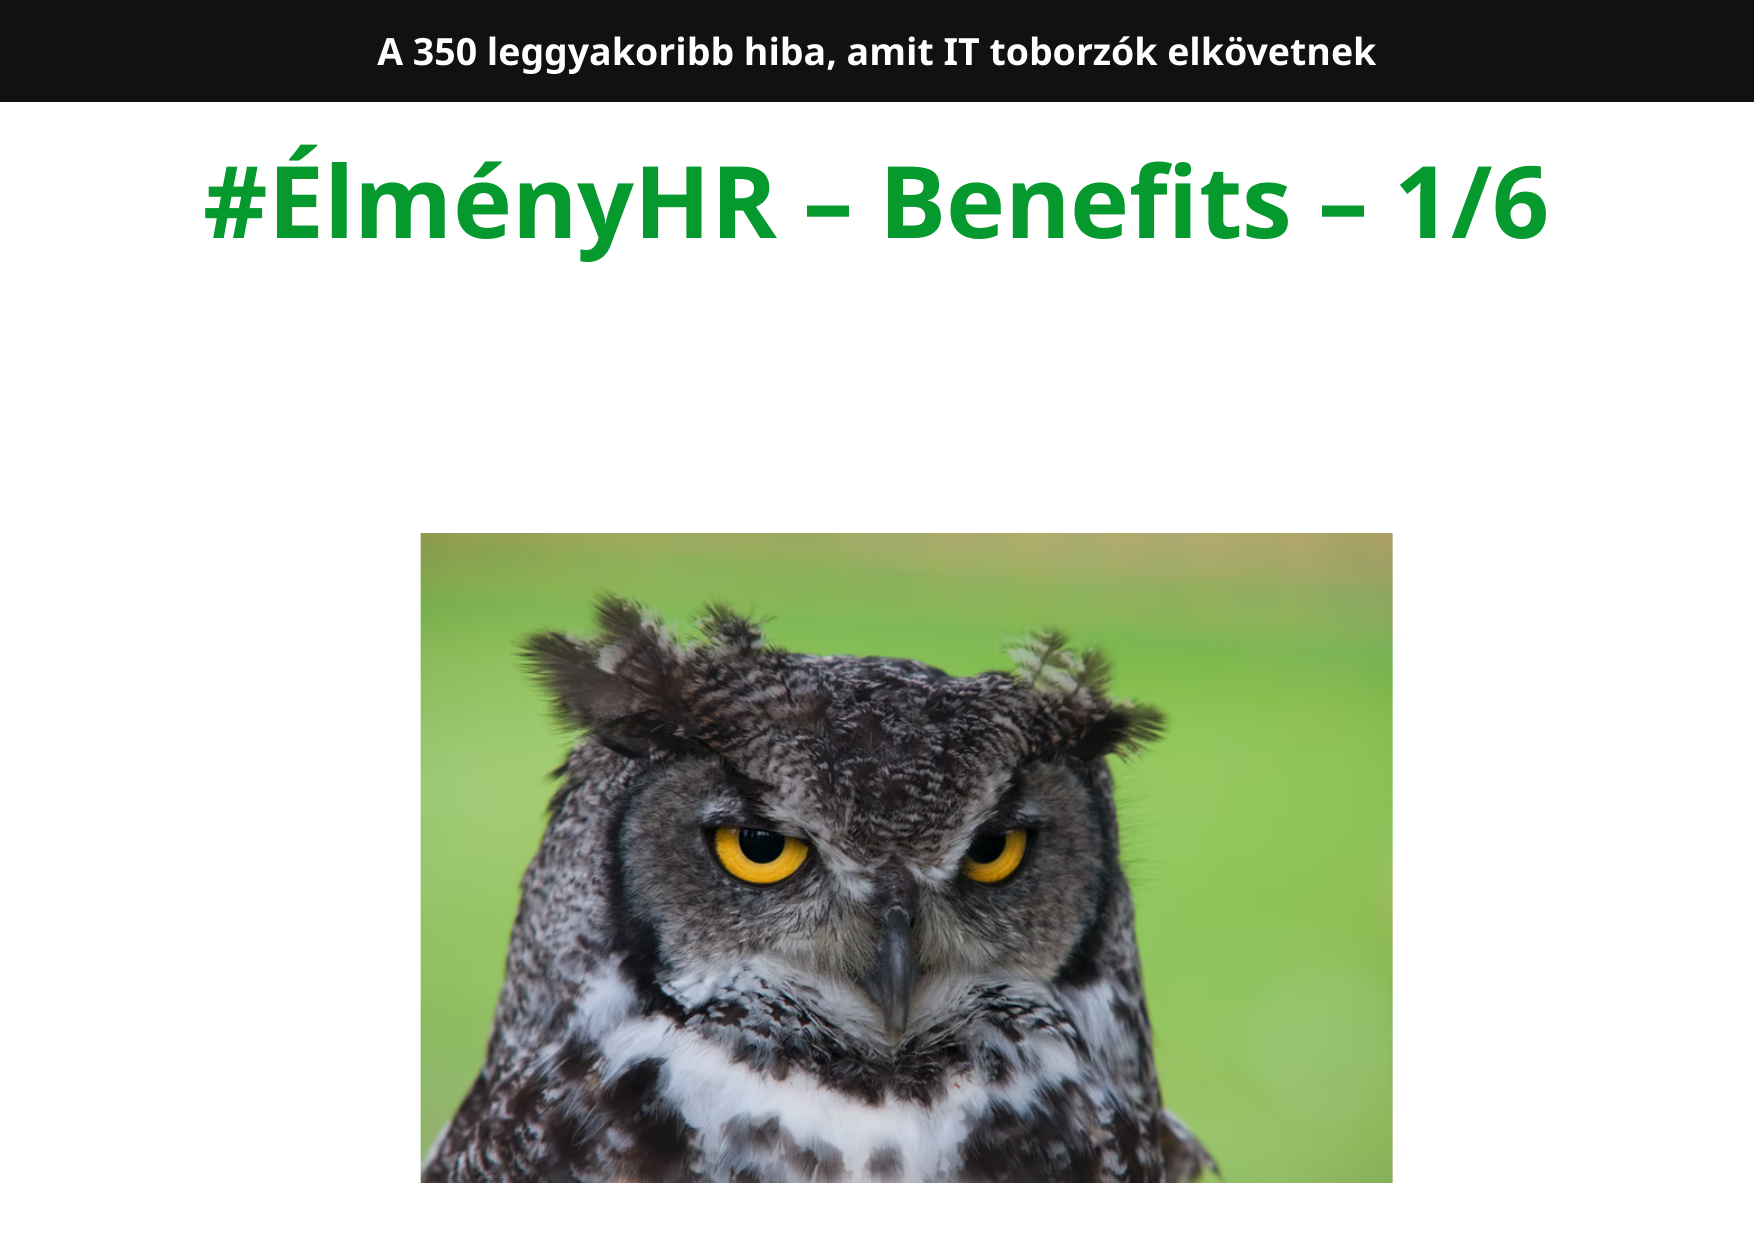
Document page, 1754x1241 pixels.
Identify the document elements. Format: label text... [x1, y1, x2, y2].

text #ÉlményHR – Benefits – 1/6 [0, 132, 1754, 268]
picture [420, 533, 1393, 1183]
